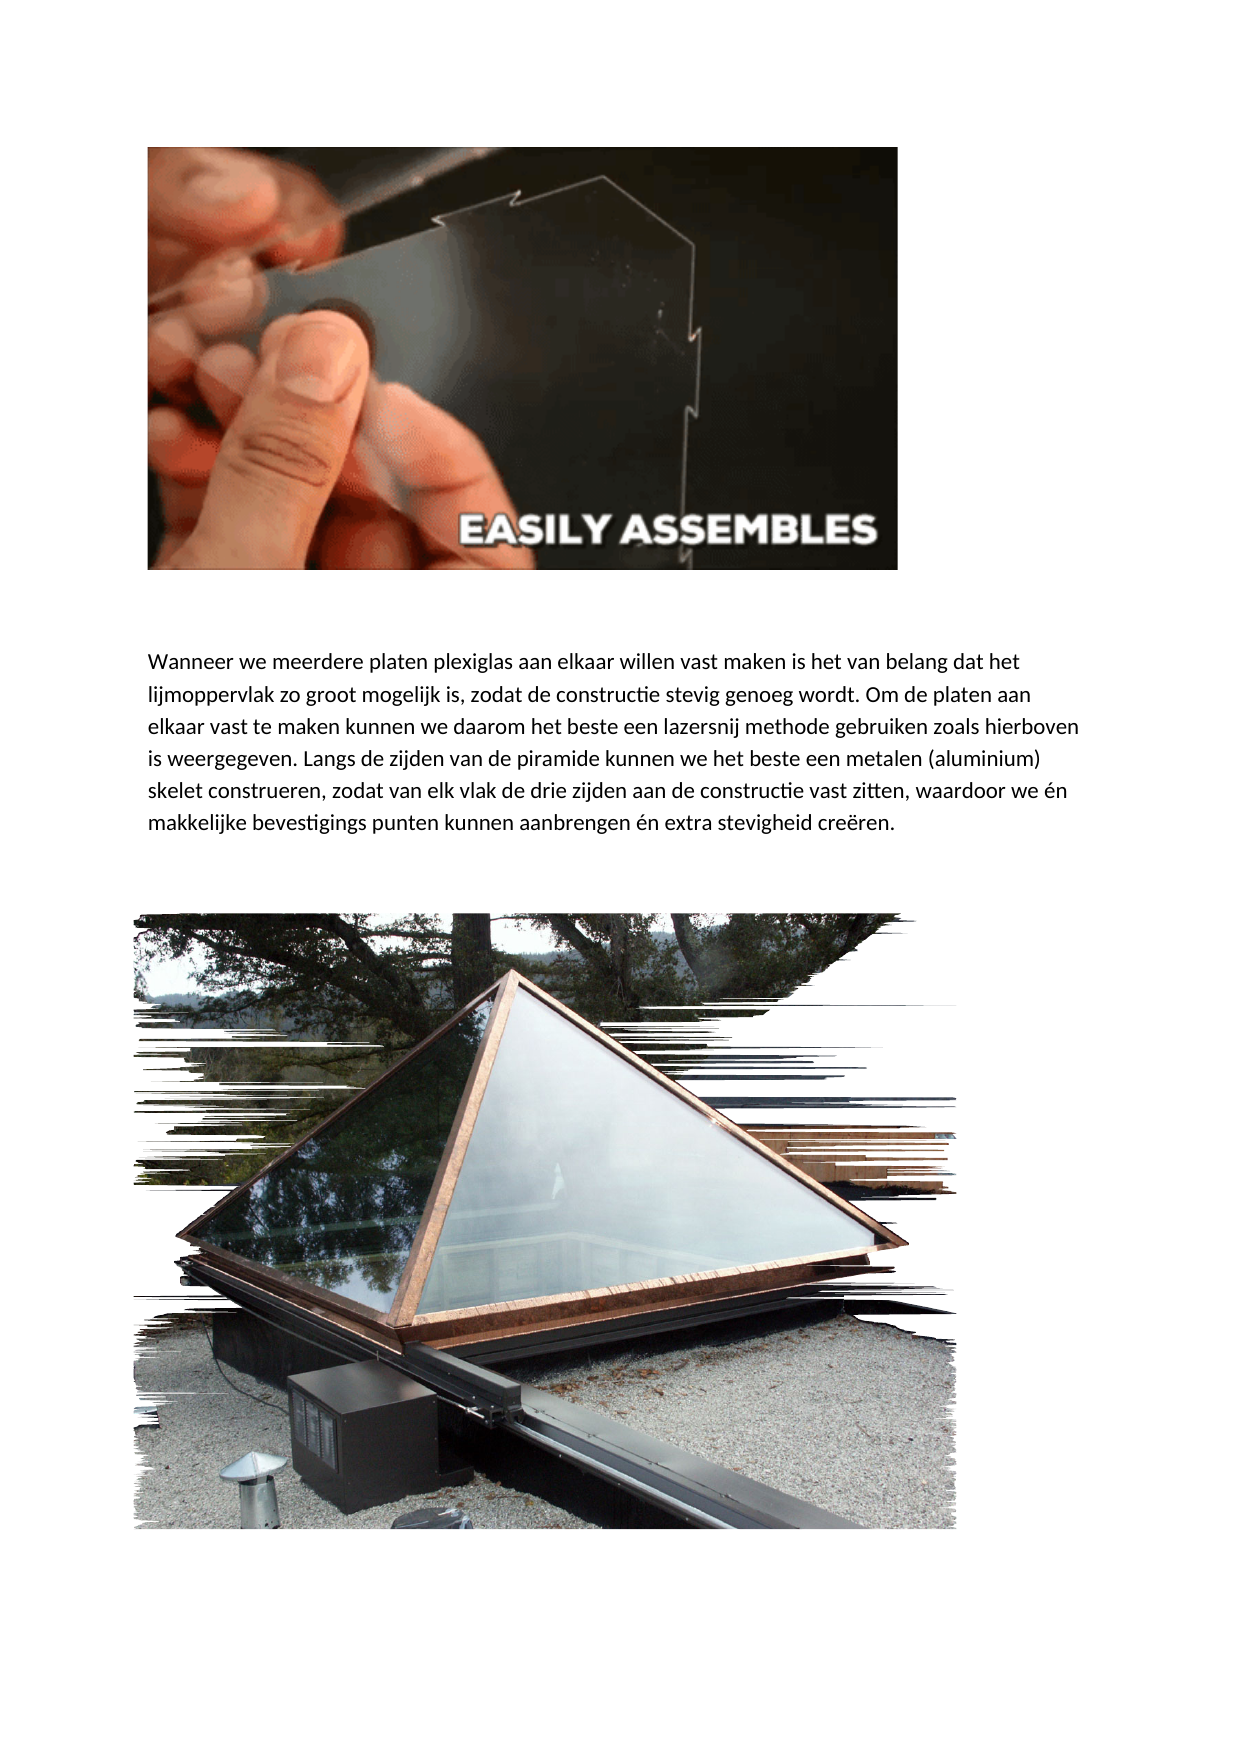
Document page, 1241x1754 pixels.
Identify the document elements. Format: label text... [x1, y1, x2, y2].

text Wanneer we meerdere platen plexiglas aan elkaar willen vast maken is het van belang dat het lijmoppervlak zo groot mogelijk is, zodat de constructie stevig genoeg wordt. Om de platen aan elkaar vast te maken kunnen we daarom het beste een lazersnij methode gebruiken zoals hierboven is weergegeven. Langs de zijden van de piramide kunnen we het beste een metalen (aluminium) skelet construeren, zodat van elk vlak de drie zijden aan de constructie vast zitten, waardoor we én makkelijke bevestigings punten kunnen aanbrengen én extra stevigheid creëren. [148, 647, 1093, 836]
